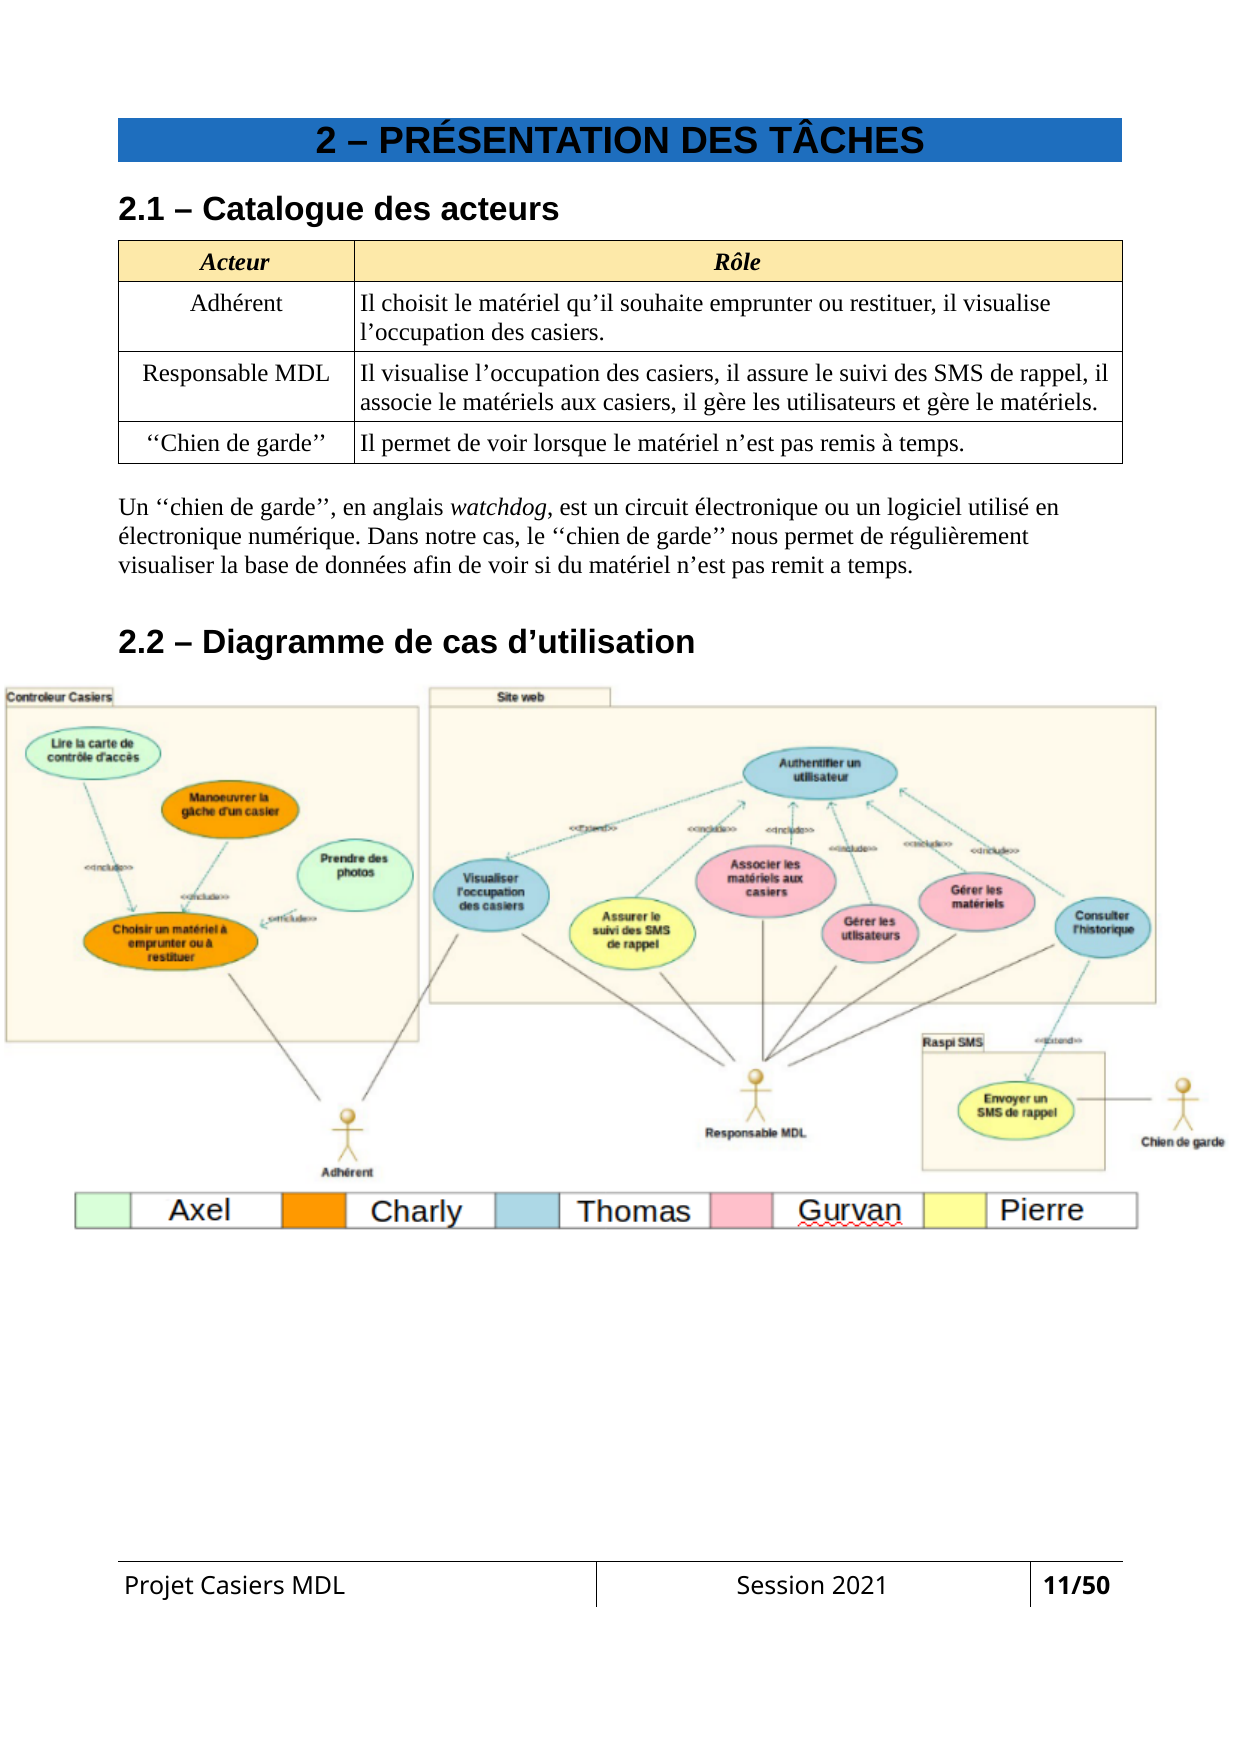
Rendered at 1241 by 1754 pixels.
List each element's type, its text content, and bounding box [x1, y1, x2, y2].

picture [3, 683, 1230, 1237]
subtitle 2.2 – Diagramme de cas d’utilisation [118, 622, 1122, 661]
table_cell ‘‘Chien de garde’’ [119, 422, 354, 462]
table_header Acteur [119, 241, 354, 281]
table_cell Adhérent [119, 282, 354, 351]
table_cell Il choisit le matériel qu’il souhaite emprunter ou restituer, il visualise l’occupation des casiers. [355, 282, 1122, 351]
table_header Rôle [355, 241, 1122, 281]
table_cell Responsable MDL [119, 352, 354, 421]
subtitle 2 – PRÉSENTATION DES TÂCHES [118, 118, 1122, 162]
text Un ‘‘chien de garde’’, en anglais watchdog, est un circuit électronique ou un logiciel utilisé en électronique numérique. Dans notre cas, le ‘‘chien de garde’’ nous permet de régulièrement visualiser la base de données afin de voir si du matériel n’est pas remit a temps. [118, 492, 1122, 578]
table_cell Il permet de voir lorsque le matériel n’est pas remis à temps. [355, 422, 1122, 462]
table_cell Il visualise l’occupation des casiers, il assure le suivi des SMS de rappel, il associe le matériels aux casiers, il gère les utilisateurs et gère le matériels. [355, 352, 1122, 421]
subtitle 2.1 – Catalogue des acteurs [118, 189, 1122, 227]
